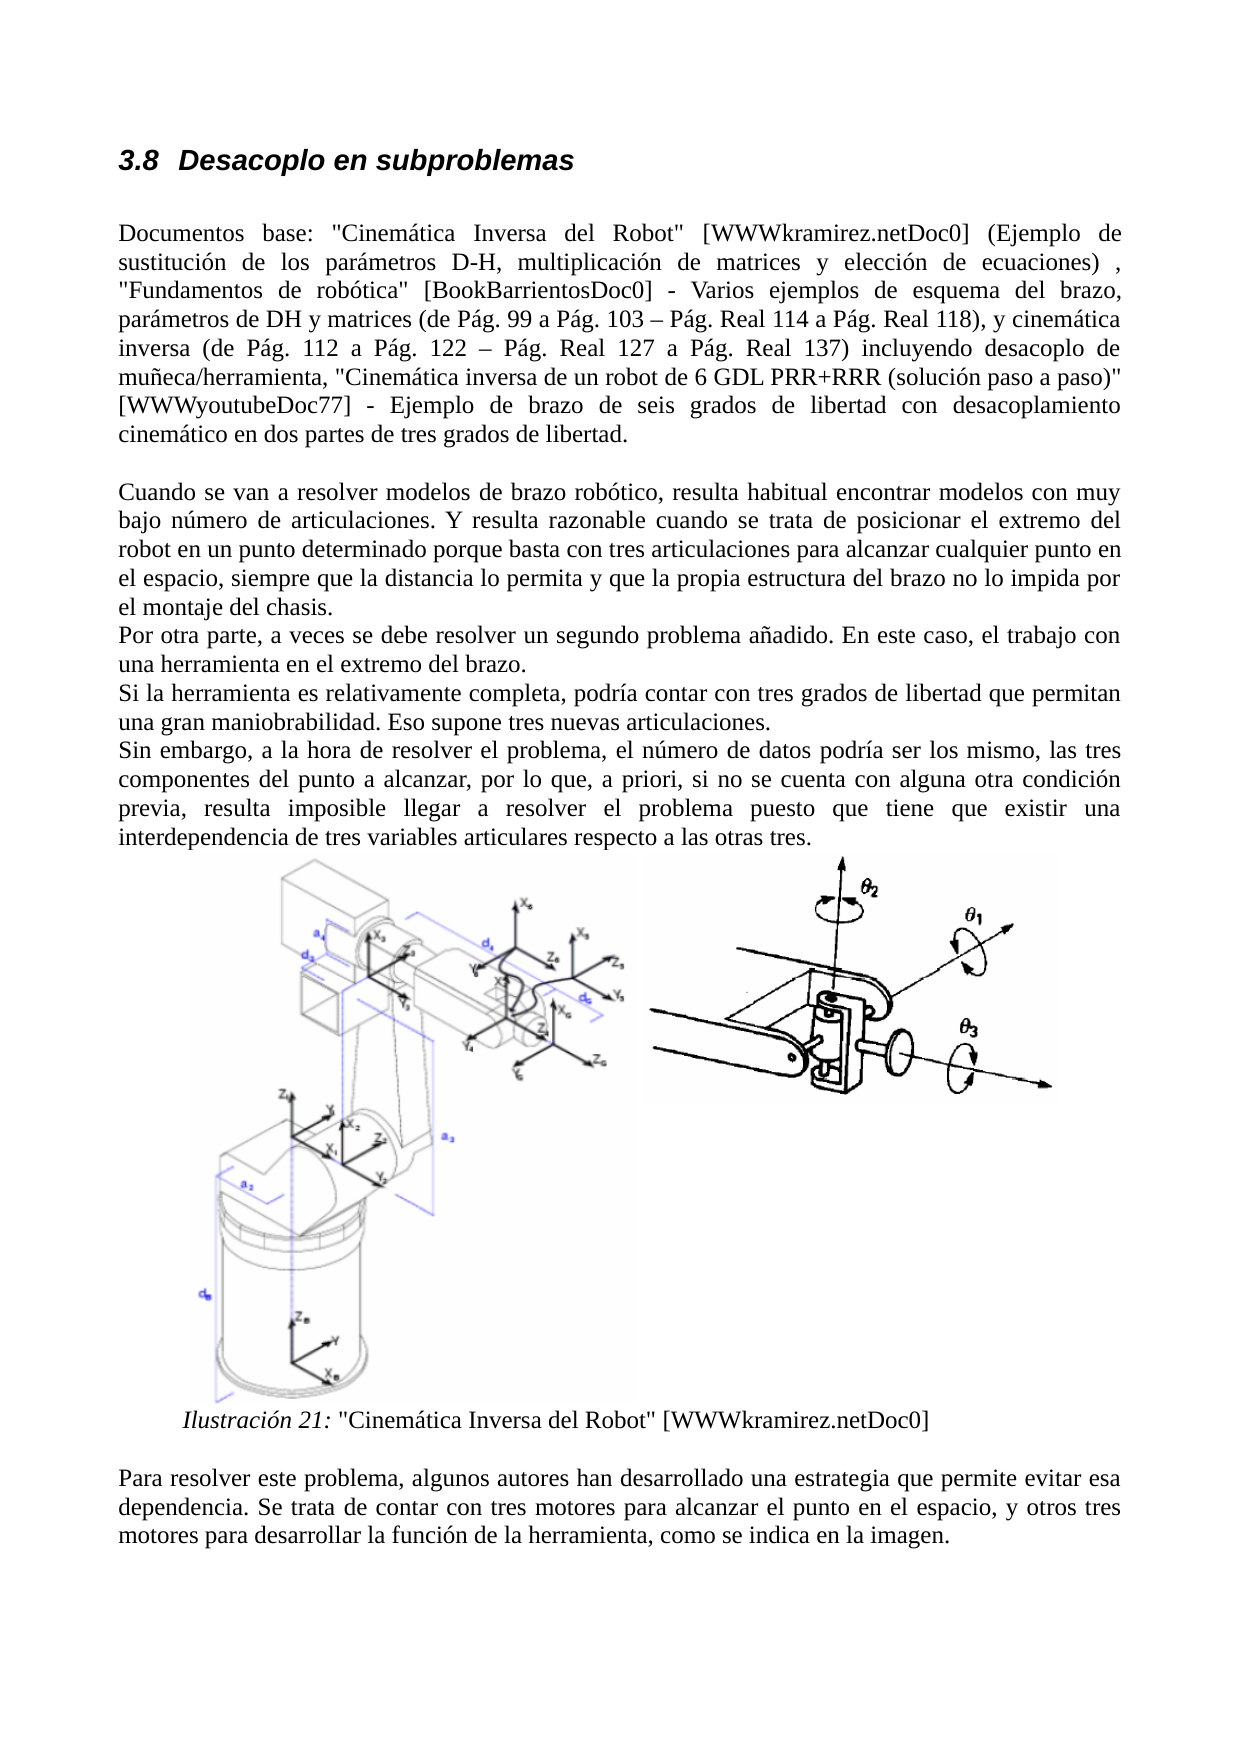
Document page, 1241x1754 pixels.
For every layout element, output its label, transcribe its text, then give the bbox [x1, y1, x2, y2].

picture [642, 850, 1058, 1104]
text Para resolver este problema, algunos autores han desarrollado una estrategia que permite evitar esa dependencia. Se trata de contar con tres motores para alcanzar el punto en el espacio, y otros tres motores para desarrollar la función de la herramienta, como se indica en la imagen. [118, 1463, 1122, 1549]
text Si la herramienta es relativamente completa, podría contar con tres grados de libertad que permitan una gran maniobrabilidad. Eso supone tres nuevas articulaciones. [118, 678, 1122, 735]
text Cuando se van a resolver modelos de brazo robótico, resulta habitual encontrar modelos con muy bajo número de articulaciones. Y resulta razonable cuando se trata de posicionar el extremo del robot en un punto determinado porque basta con tres articulaciones para alcanzar cualquier punto en el espacio, siempre que la distancia lo permita y que la propia estructura del brazo no lo impida por el montaje del chasis. [118, 477, 1122, 620]
subtitle Desacoplo en subproblemas [118, 143, 1122, 177]
picture [182, 850, 638, 1406]
text Ilustración 21: "Cinemática Inversa del Robot" [WWWkramirez.netDoc0] [182, 863, 1058, 1434]
text Documentos base: "Cinemática Inversa del Robot" [WWWkramirez.netDoc0] (Ejemplo de sustitución de los parámetros D-H, multiplicación de matrices y elección de ecuaciones) , "Fundamentos de robótica" [BookBarrientosDoc0] - Varios ejemplos de esquema del brazo, parámetros de DH y matrices (de Pág. 99 a Pág. 103 – Pág. Real 114 a Pág. Real 118), y cinemática inversa (de Pág. 112 a Pág. 122 – Pág. Real 127 a Pág. Real 137) incluyendo desacoplo de muñeca/herramienta, "Cinemática inversa de un robot de 6 GDL PRR+RRR (solución paso a paso)" [WWWyoutubeDoc77] - Ejemplo de brazo de seis grados de libertad con desacoplamiento cinemático en dos partes de tres grados de libertad. [118, 218, 1122, 448]
text Por otra parte, a veces se debe resolver un segundo problema añadido. En este caso, el trabajo con una herramienta en el extremo del brazo. [118, 620, 1122, 678]
text Sin embargo, a la hora de resolver el problema, el número de datos podría ser los mismo, las tres componentes del punto a alcanzar, por lo que, a priori, si no se cuenta con alguna otra condición previa, resulta imposible llegar a resolver el problema puesto que tiene que existir una interdependencia de tres variables articulares respecto a las otras tres. [118, 735, 1122, 850]
